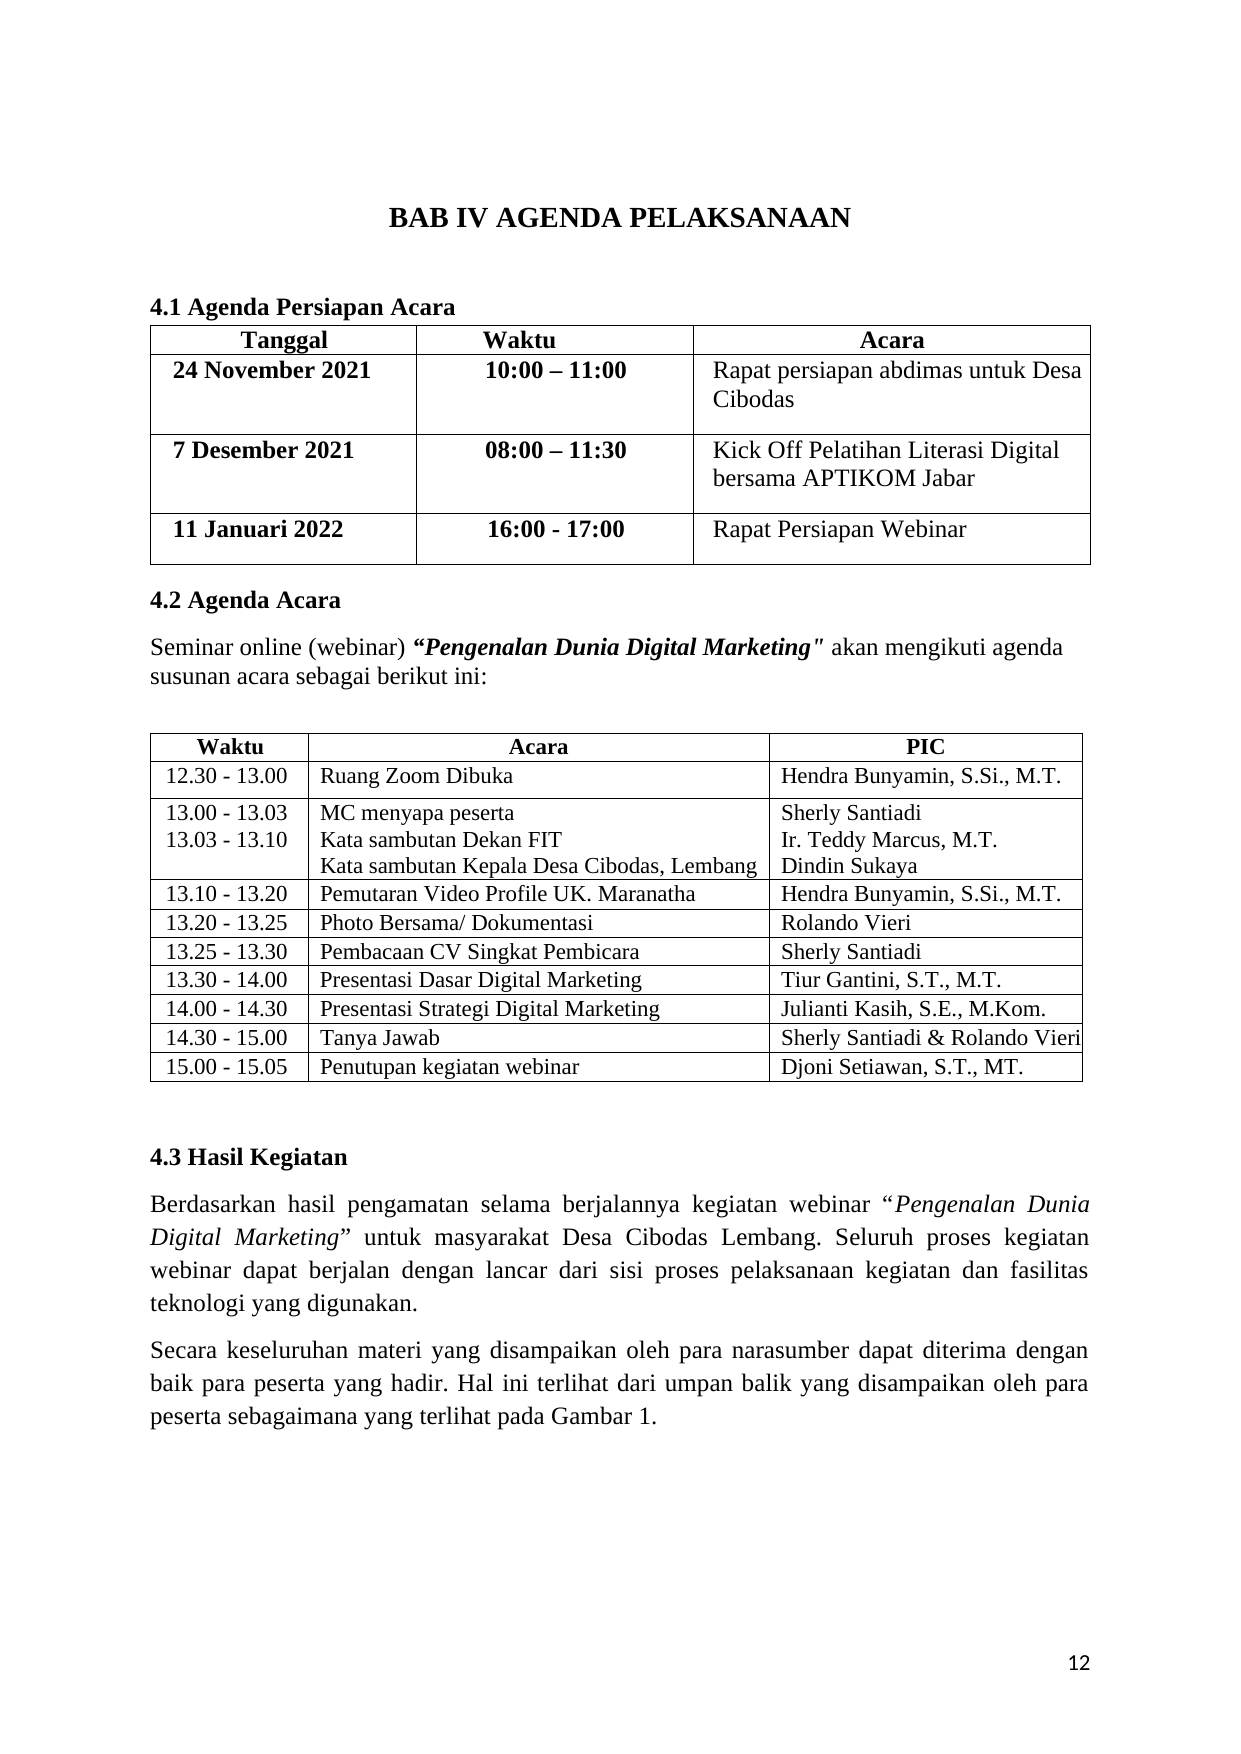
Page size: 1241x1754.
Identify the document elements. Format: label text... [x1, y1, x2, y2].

table_cell 08:00 – 11:30 [417, 435, 693, 513]
table_cell 15.00 - 15.05 [151, 1053, 308, 1081]
table_cell Photo Bersama/ Dokumentasi [309, 910, 769, 937]
table_header Tanggal [151, 326, 416, 354]
table_cell 13.30 - 14.00 [151, 966, 308, 994]
table_cell 13.20 - 13.25 [151, 910, 308, 937]
table_cell Tanya Jawab [309, 1024, 769, 1052]
subtitle 4.1 Agenda Persiapan Acara [150, 292, 1090, 320]
table_cell Rolando Vieri [770, 910, 1082, 937]
table_cell 14.00 - 14.30 [151, 995, 308, 1023]
subtitle BAB IV AGENDA PELAKSANAAN [150, 200, 1090, 233]
table_cell MC menyapa peserta Kata sambutan Dekan FIT Kata sambutan Kepala Desa Cibodas, Lembang [309, 799, 769, 878]
table_cell 11 Januari 2022 [151, 514, 416, 564]
table_cell 10:00 – 11:00 [417, 355, 693, 434]
table_cell Penutupan kegiatan webinar [309, 1053, 769, 1081]
text Secara keseluruhan materi yang disampaikan oleh para narasumber dapat diterima dengan baik para peserta yang hadir. Hal ini terlihat dari umpan balik yang disampaikan oleh para peserta sebagaimana yang terlihat pada Gambar 1. [150, 1335, 1090, 1430]
table_cell Sherly Santiadi [770, 938, 1082, 965]
table_cell Presentasi Dasar Digital Marketing [309, 966, 769, 994]
table_cell 13.10 - 13.20 [151, 880, 308, 908]
table_cell Tiur Gantini, S.T., M.T. [770, 966, 1082, 994]
table_cell Julianti Kasih, S.E., M.Kom. [770, 995, 1082, 1023]
table_cell Sherly Santiadi & Rolando Vieri [770, 1024, 1082, 1052]
subtitle 4.3 Hasil Kegiatan [150, 1142, 1090, 1171]
table_cell 13.00 - 13.03 13.03 - 13.10 [151, 799, 308, 878]
text Seminar online (webinar) “Pengenalan Dunia Digital Marketing" akan mengikuti agenda susunan acara sebagai berikut ini: [150, 632, 1090, 690]
subtitle 4.2 Agenda Acara [150, 586, 1090, 614]
table_cell Presentasi Strategi Digital Marketing [309, 995, 769, 1023]
table_cell Hendra Bunyamin, S.Si., M.T. [770, 880, 1082, 908]
table_cell 16:00 - 17:00 [417, 514, 693, 564]
table_cell Hendra Bunyamin, S.Si., M.T. [770, 762, 1082, 798]
text Berdasarkan hasil pengamatan selama berjalannya kegiatan webinar “Pengenalan Dunia Digital Marketing” untuk masyarakat Desa Cibodas Lembang. Seluruh proses kegiatan webinar dapat berjalan dengan lancar dari sisi proses pelaksanaan kegiatan dan fasilitas teknologi yang digunakan. [150, 1189, 1090, 1317]
table_header PIC [770, 734, 1082, 761]
table_cell Rapat Persiapan Webinar [694, 514, 1090, 564]
table_cell 7 Desember 2021 [151, 435, 416, 513]
table_cell Pembacaan CV Singkat Pembicara [309, 938, 769, 965]
table_cell 13.25 - 13.30 [151, 938, 308, 965]
table_cell 24 November 2021 [151, 355, 416, 434]
table_cell Sherly Santiadi Ir. Teddy Marcus, M.T. Dindin Sukaya [770, 799, 1082, 878]
table_cell Kick Off Pelatihan Literasi Digital bersama APTIKOM Jabar [694, 435, 1090, 513]
table_cell 14.30 - 15.00 [151, 1024, 308, 1052]
table_cell Ruang Zoom Dibuka [309, 762, 769, 798]
table_cell Djoni Setiawan, S.T., MT. [770, 1053, 1082, 1081]
table_header Acara [309, 734, 769, 761]
table_header Waktu [417, 326, 693, 354]
table_cell 12.30 - 13.00 [151, 762, 308, 798]
table_cell Rapat persiapan abdimas untuk Desa Cibodas [694, 355, 1090, 434]
table_cell Pemutaran Video Profile UK. Maranatha [309, 880, 769, 908]
table_header Acara [694, 326, 1090, 354]
table_header Waktu [151, 734, 308, 761]
